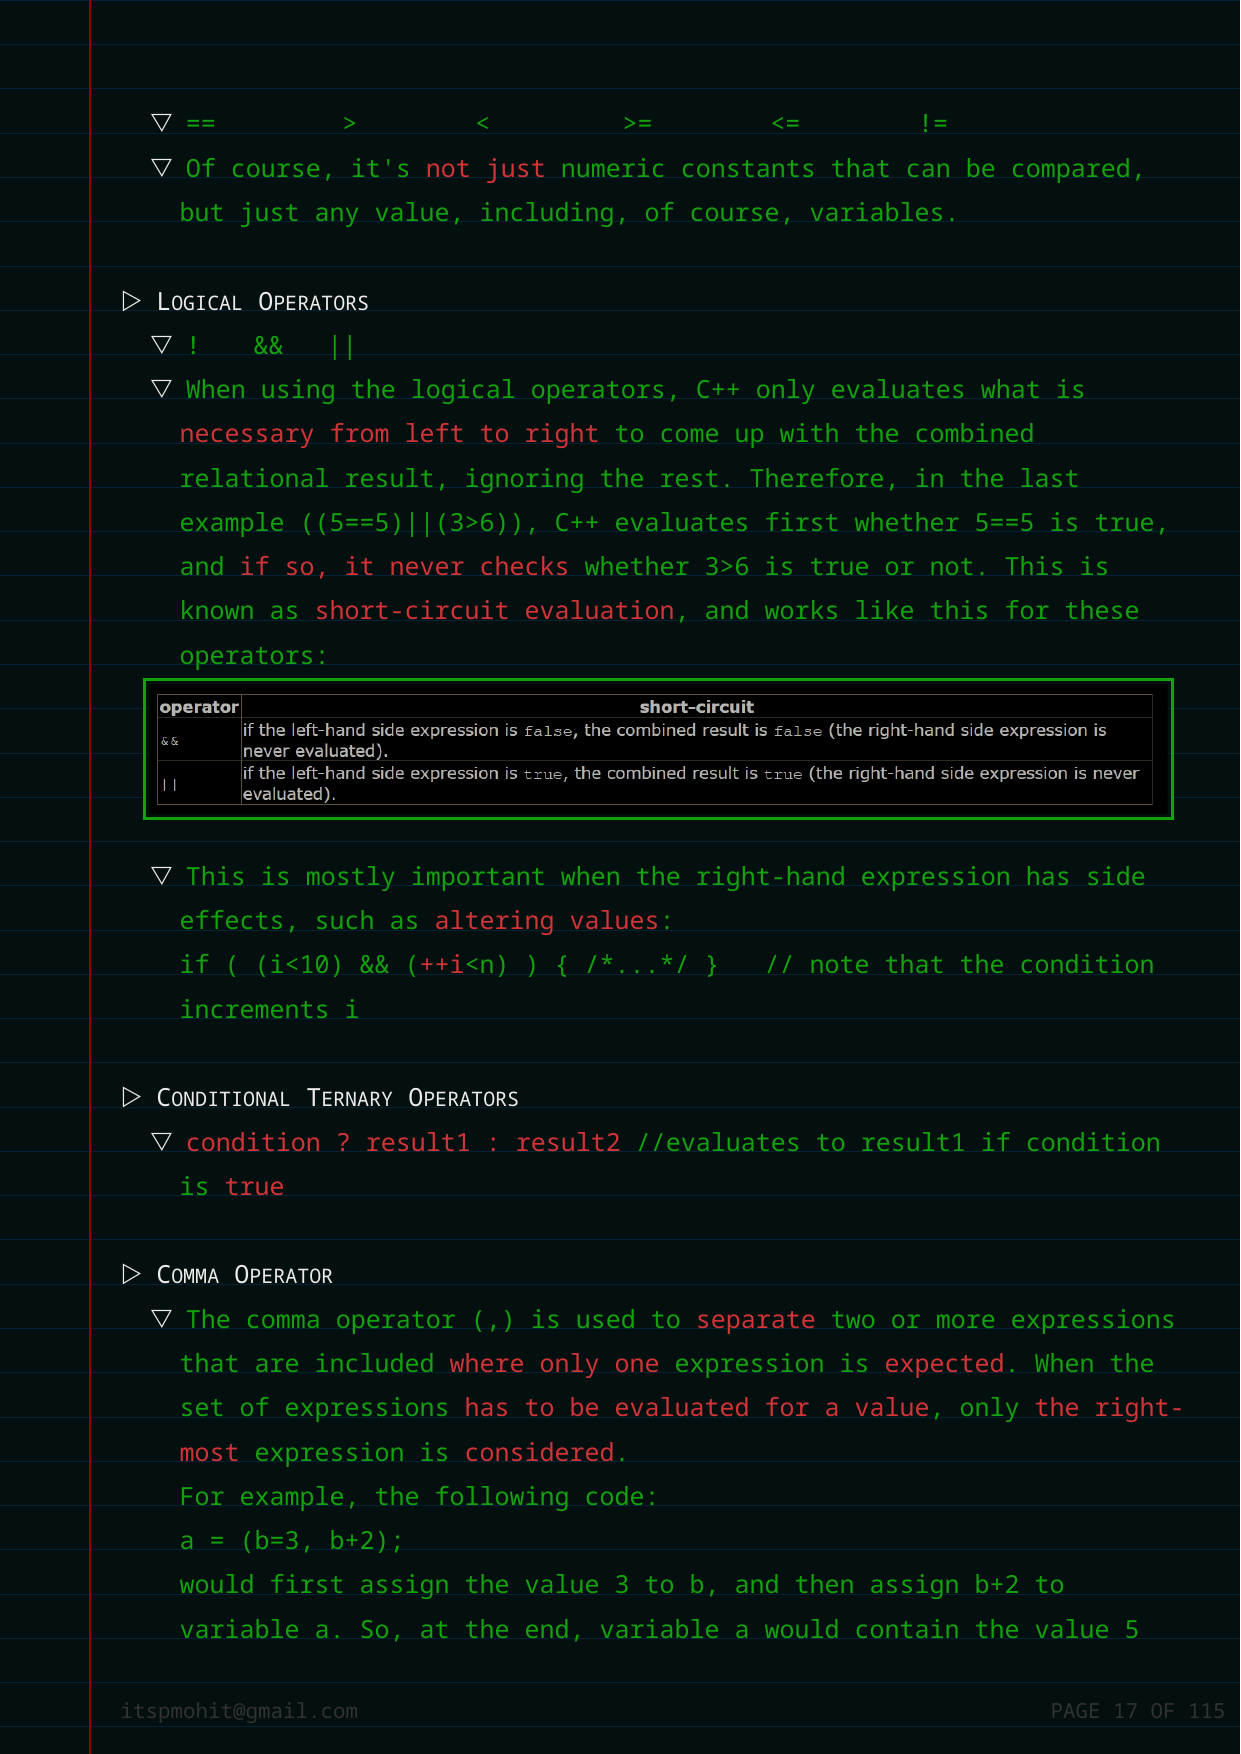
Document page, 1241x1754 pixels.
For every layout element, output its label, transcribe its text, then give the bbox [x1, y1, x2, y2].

list [146, 681, 1171, 817]
list The comma operator (,) is used to separate two or more expressions that are included where only one expression is expected. When the set of expressions has to be evaluated for a value, only the right-most expression is considered. For example, the following code: a = (b=3, b+2); would first assign the value 3 to b, and then assign b+2 to variable a. So, at the end, variable a would contain the value 5 [150, 1293, 1196, 1647]
subtitle Conditional Ternary Operators [120, 1071, 1196, 1116]
list Of course, it's not just numeric constants that can be compared, but just any value, including, of course, variables. [150, 142, 1196, 274]
list This is mostly important when the right-hand expression has side effects, such as altering values: if ( (i<10) && (++i<n) ) { /*...*/ } // note that the condition increments i [150, 850, 1196, 1071]
subtitle Comma Operator [120, 1248, 1196, 1293]
list When using the logical operators, C++ only evaluates what is necessary from left to right to come up with the combined relational result, ignoring the rest. Therefore, in the last example ((5==5)||(3>6)), C++ evaluates first whether 5==5 is true, and if so, it never checks whether 3>6 is true or not. This is known as short-circuit evaluation, and works like this for these operators: [150, 363, 1196, 850]
picture [148, 684, 1168, 814]
list ! && || [150, 319, 1196, 363]
subtitle Logical Operators [120, 274, 1196, 319]
list condition ? result1 : result2 //evaluates to result1 if condition is true [150, 1116, 1196, 1248]
list == > < >= <= != [150, 97, 1196, 142]
